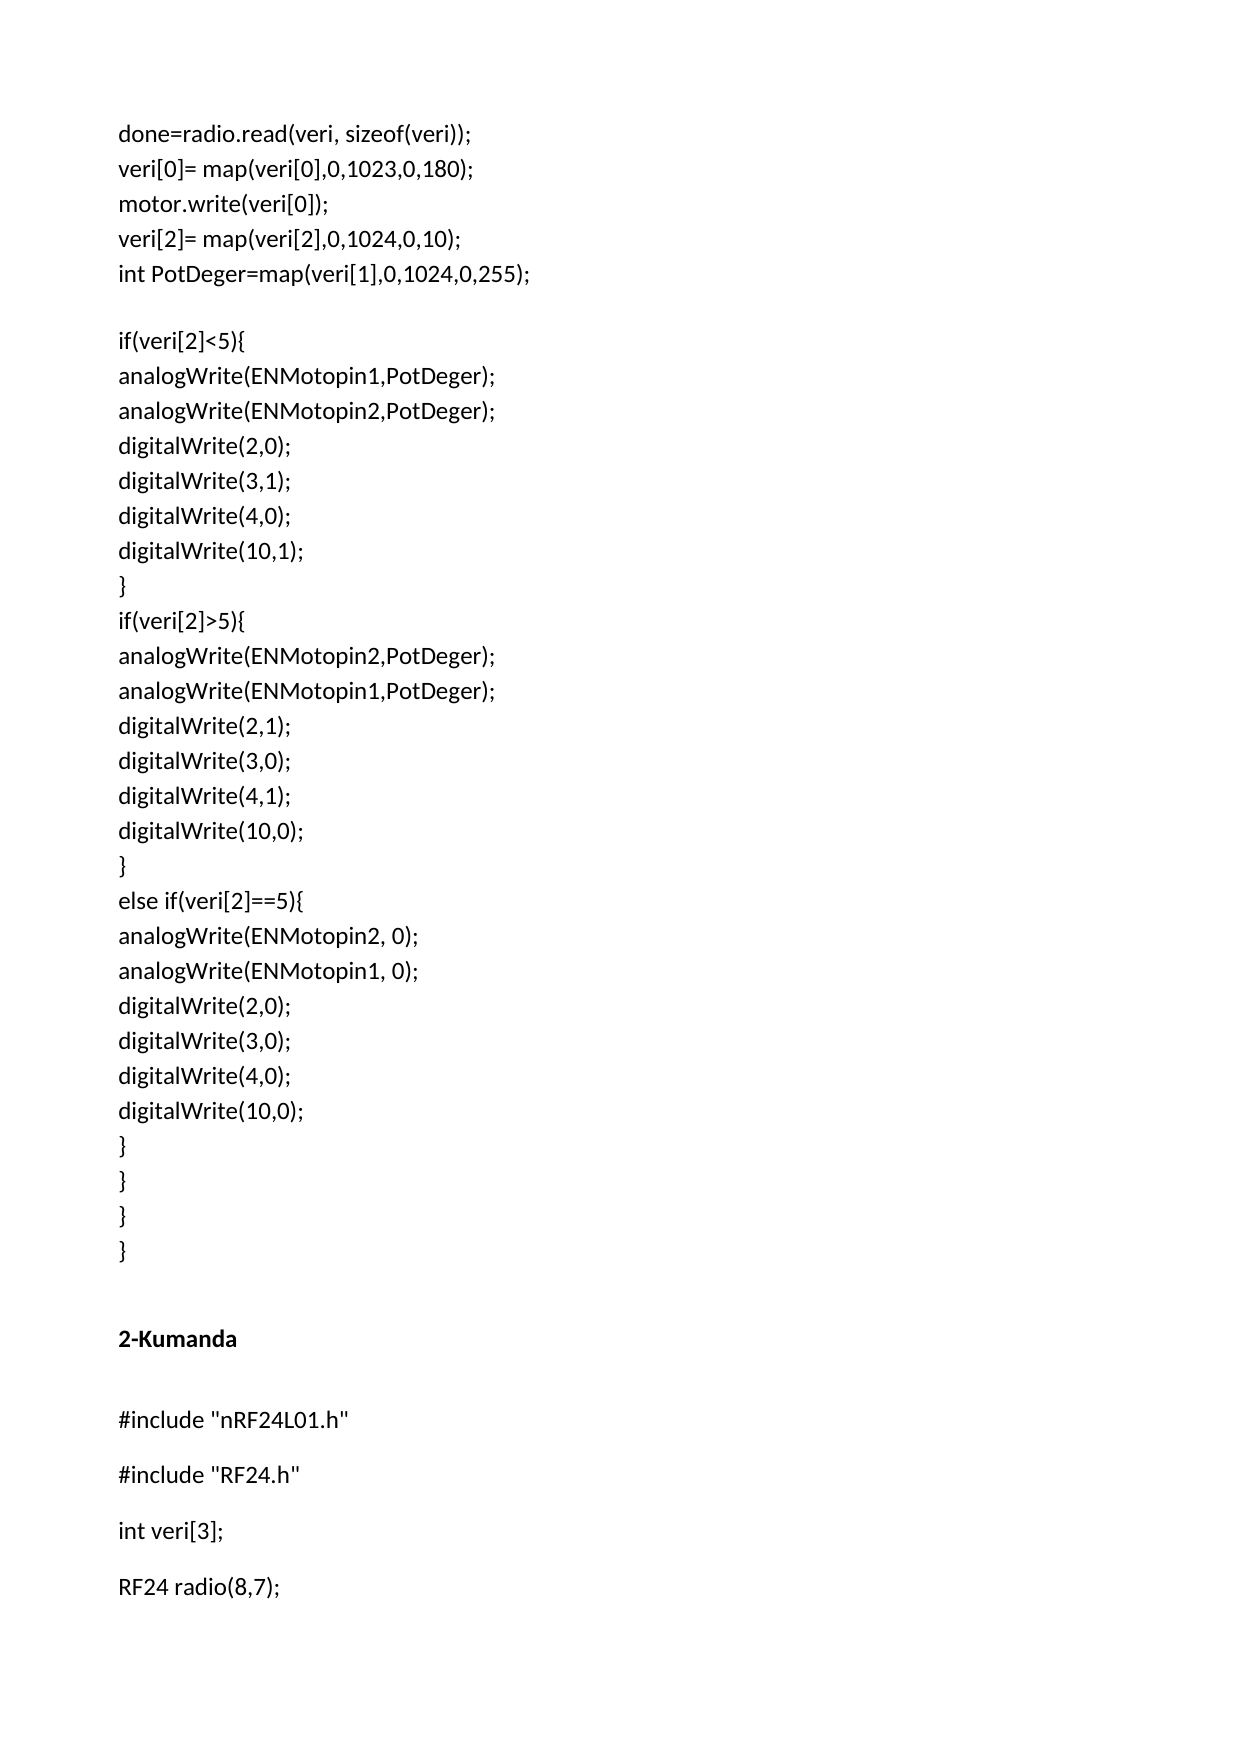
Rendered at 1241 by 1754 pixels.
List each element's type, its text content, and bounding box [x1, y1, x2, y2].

text digitalWrite(3,1); [118, 465, 1122, 496]
text analogWrite(ENMotopin1, 0); [118, 955, 1122, 986]
text analogWrite(ENMotopin2,PotDeger); [118, 395, 1122, 426]
text } [118, 1235, 1122, 1266]
text 2-Kumanda [118, 1323, 1122, 1354]
text digitalWrite(2,0); [118, 990, 1122, 1021]
text RF24 radio(8,7); [118, 1571, 1122, 1601]
text int PotDeger=map(veri[1],0,1024,0,255); [118, 258, 1122, 289]
text #include "nRF24L01.h" [118, 1404, 1122, 1435]
text digitalWrite(10,0); [118, 1095, 1122, 1126]
text veri[2]= map(veri[2],0,1024,0,10); [118, 223, 1122, 254]
text digitalWrite(10,1); [118, 535, 1122, 566]
text analogWrite(ENMotopin1,PotDeger); [118, 675, 1122, 706]
text digitalWrite(4,0); [118, 500, 1122, 531]
text int veri[3]; [118, 1515, 1122, 1546]
text #include "RF24.h" [118, 1460, 1122, 1490]
text } [118, 1130, 1122, 1161]
text analogWrite(ENMotopin1,PotDeger); [118, 360, 1122, 391]
text done=radio.read(veri, sizeof(veri)); [118, 118, 1122, 149]
text if(veri[2]<5){ [118, 325, 1122, 356]
text motor.write(veri[0]); [118, 188, 1122, 219]
text } [118, 1200, 1122, 1231]
text if(veri[2]>5){ [118, 605, 1122, 636]
text digitalWrite(10,0); [118, 815, 1122, 846]
text digitalWrite(2,0); [118, 430, 1122, 461]
text veri[0]= map(veri[0],0,1023,0,180); [118, 153, 1122, 184]
text digitalWrite(4,0); [118, 1060, 1122, 1091]
text digitalWrite(3,0); [118, 1025, 1122, 1056]
text } [118, 1165, 1122, 1196]
text analogWrite(ENMotopin2, 0); [118, 920, 1122, 951]
text digitalWrite(2,1); [118, 710, 1122, 741]
text else if(veri[2]==5){ [118, 885, 1122, 916]
text } [118, 850, 1122, 881]
text } [118, 570, 1122, 601]
text analogWrite(ENMotopin2,PotDeger); [118, 640, 1122, 671]
text digitalWrite(3,0); [118, 745, 1122, 776]
text digitalWrite(4,1); [118, 780, 1122, 811]
